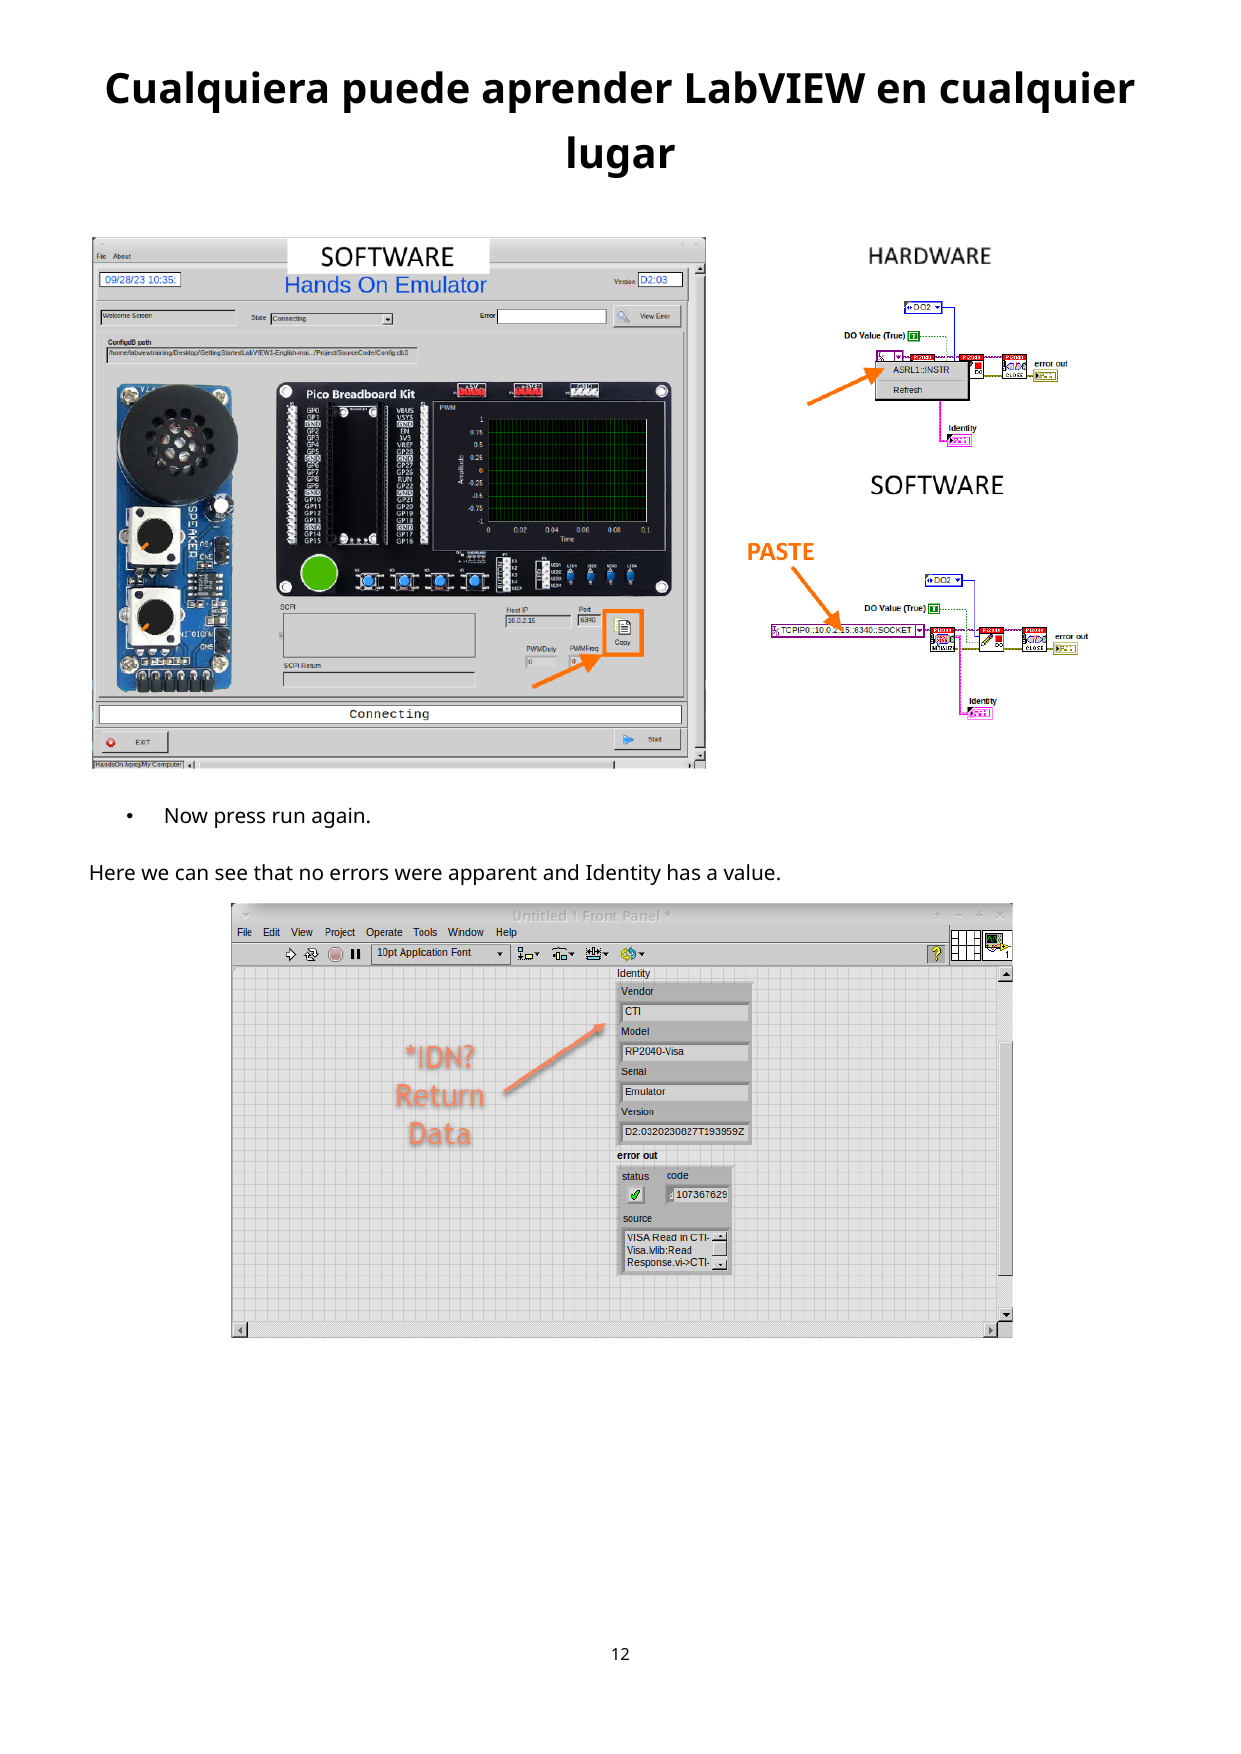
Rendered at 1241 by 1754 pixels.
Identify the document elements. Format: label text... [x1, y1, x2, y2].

text Here we can see that no errors were apparent and Identity has a value. [88, 858, 1152, 887]
picture [88, 232, 1152, 773]
picture [231, 903, 1013, 1338]
list Now press run again. [126, 801, 1152, 830]
